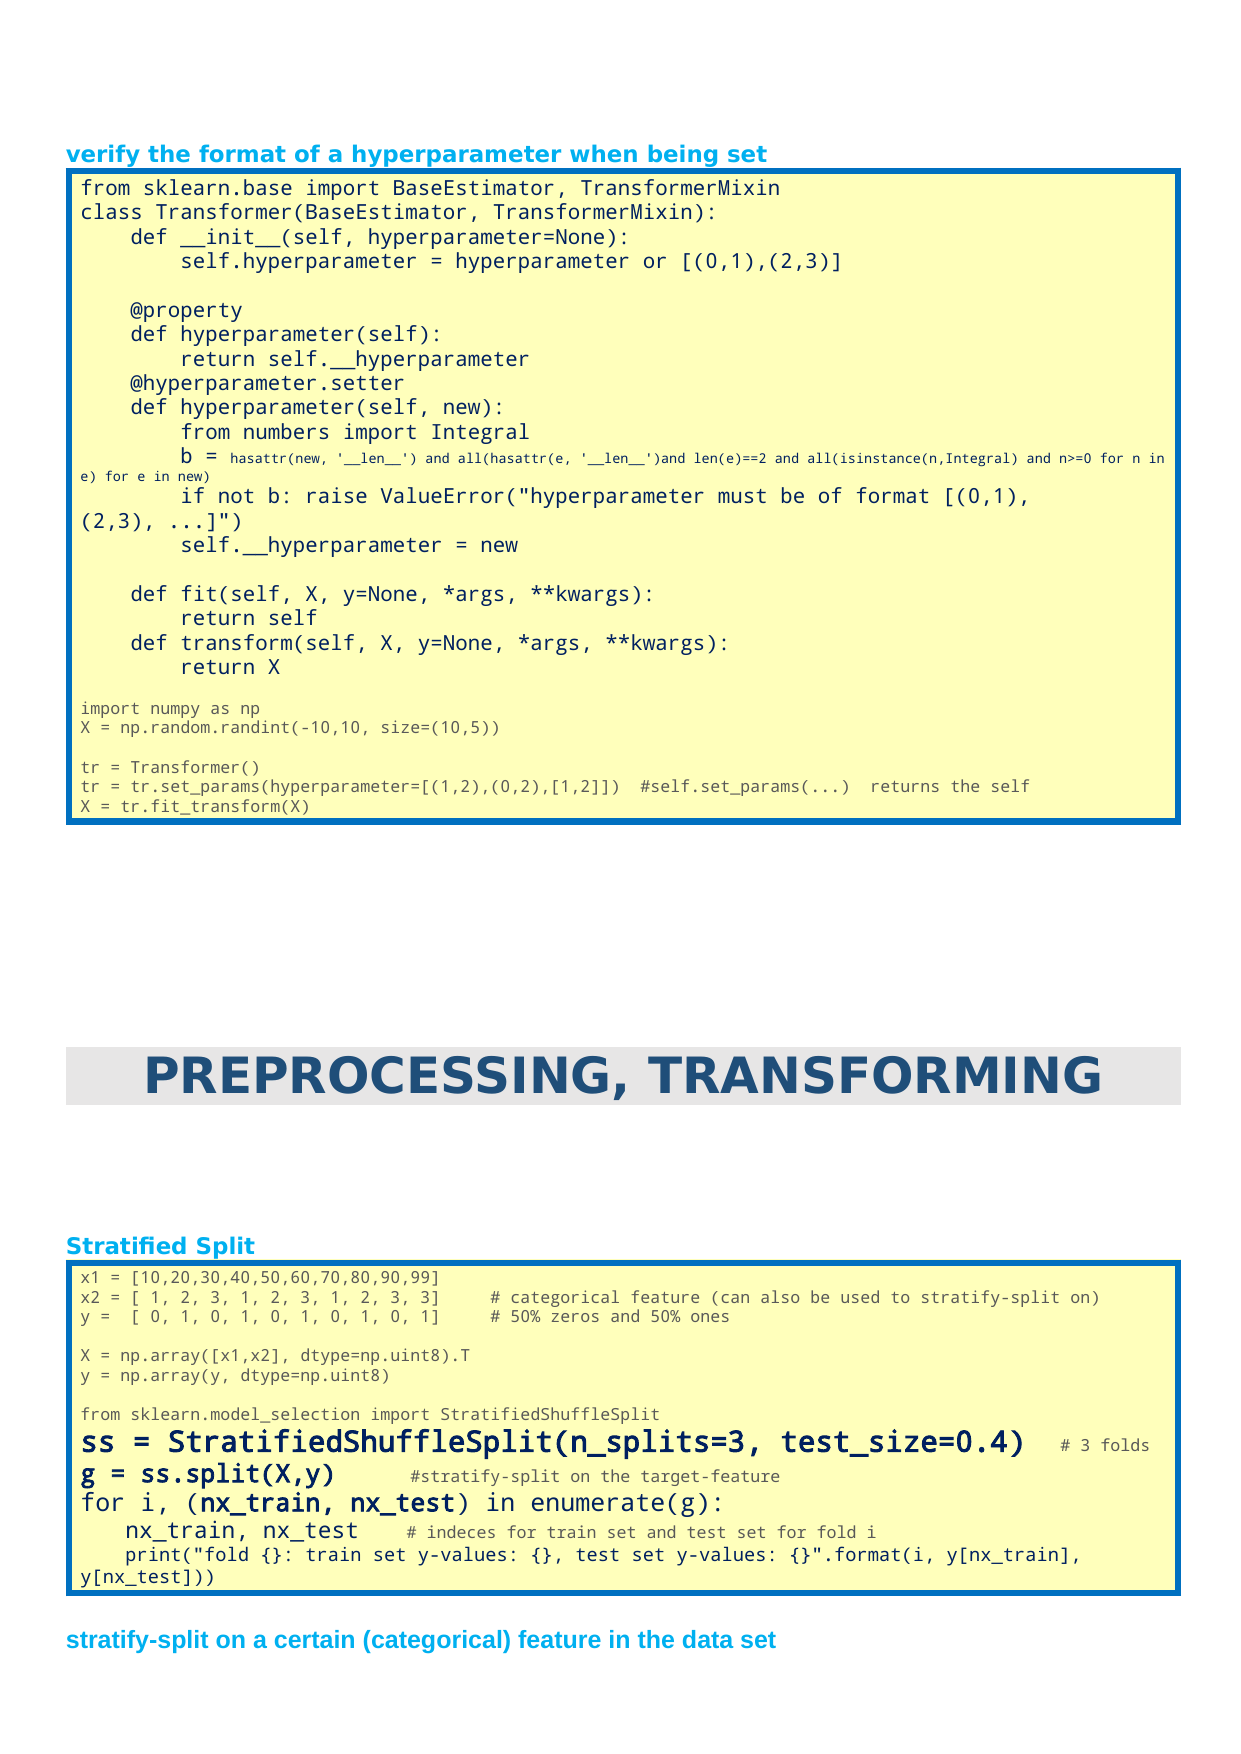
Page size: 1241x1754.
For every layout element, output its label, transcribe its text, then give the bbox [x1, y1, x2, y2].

text from sklearn.base import BaseEstimator, TransformerMixin [72, 174, 1175, 192]
text x2 = [ 1, 2, 3, 1, 2, 3, 1, 2, 3, 3] # categorical feature (can also be used to stratify-split on) [72, 1279, 1175, 1299]
text from sklearn.model_selection import StratifiedShuffleSplit [72, 1397, 1175, 1416]
text self.__hyperparameter = new [72, 525, 1175, 549]
text @hyperparameter.setter [72, 363, 1175, 387]
text X = np.array([x1,x2], dtype=np.uint8).T [72, 1338, 1175, 1357]
text y = np.array(y, dtype=np.uint8) [72, 1357, 1175, 1377]
text for i, (nx_train, nx_test) in enumerate(g): [72, 1480, 1175, 1509]
subtitle PREPROCESSING, TRANSFORMING [66, 1047, 1181, 1105]
text if not b: raise ValueError("hyperparameter must be of format [(0,1),(2,3), ...]") [72, 476, 1175, 525]
text X = tr.fit_transform(X) [72, 788, 1175, 818]
text import numpy as np [72, 691, 1175, 710]
text self.hyperparameter = hyperparameter or [(0,1),(2,3)] [72, 241, 1175, 265]
text X = np.random.randint(-10,10, size=(10,5)) [72, 710, 1175, 730]
text ss = StratifiedShuffleSplit(n_splits=3, test_size=0.4) # 3 folds [72, 1416, 1175, 1450]
title Stratified Split [66, 1233, 1181, 1259]
text tr = tr.set_params(hyperparameter=[(1,2),(0,2),[1,2]]) #self.set_params(...) returns the self [72, 769, 1175, 788]
text from numbers import Integral [72, 411, 1175, 436]
text return X [72, 647, 1175, 671]
text def hyperparameter(self): [72, 314, 1175, 338]
text class Transformer(BaseEstimator, TransformerMixin): [72, 192, 1175, 216]
text return self.__hyperparameter [72, 338, 1175, 363]
text y = [ 0, 1, 0, 1, 0, 1, 0, 1, 0, 1] # 50% zeros and 50% ones [72, 1299, 1175, 1318]
title verify the format of a hyperparameter when being set [66, 141, 1181, 168]
text def transform(self, X, y=None, *args, **kwargs): [72, 622, 1175, 647]
text def fit(self, X, y=None, *args, **kwargs): [72, 573, 1175, 598]
text x1 = [10,20,30,40,50,60,70,80,90,99] [72, 1266, 1175, 1279]
text b = hasattr(new, '__len__') and all(hasattr(e, '__len__')and len(e)==2 and all(isinstance(n,Integral) and n>=0 for n in e) for e in new) [72, 436, 1175, 476]
text return self [72, 598, 1175, 622]
text nx_train, nx_test # indeces for train set and test set for fold i [72, 1509, 1175, 1536]
text tr = Transformer() [72, 749, 1175, 769]
text def __init__(self, hyperparameter=None): [72, 216, 1175, 241]
title stratify-split on a certain (categorical) feature in the data set [66, 1625, 1181, 1654]
text @property [72, 289, 1175, 314]
text g = ss.split(X,y) #stratify-split on the target-feature [72, 1450, 1175, 1480]
text def hyperparameter(self, new): [72, 387, 1175, 411]
text print("fold {}: train set y-values: {}, test set y-values: {}".format(i, y[nx_train], y[nx_test])) [72, 1536, 1175, 1590]
